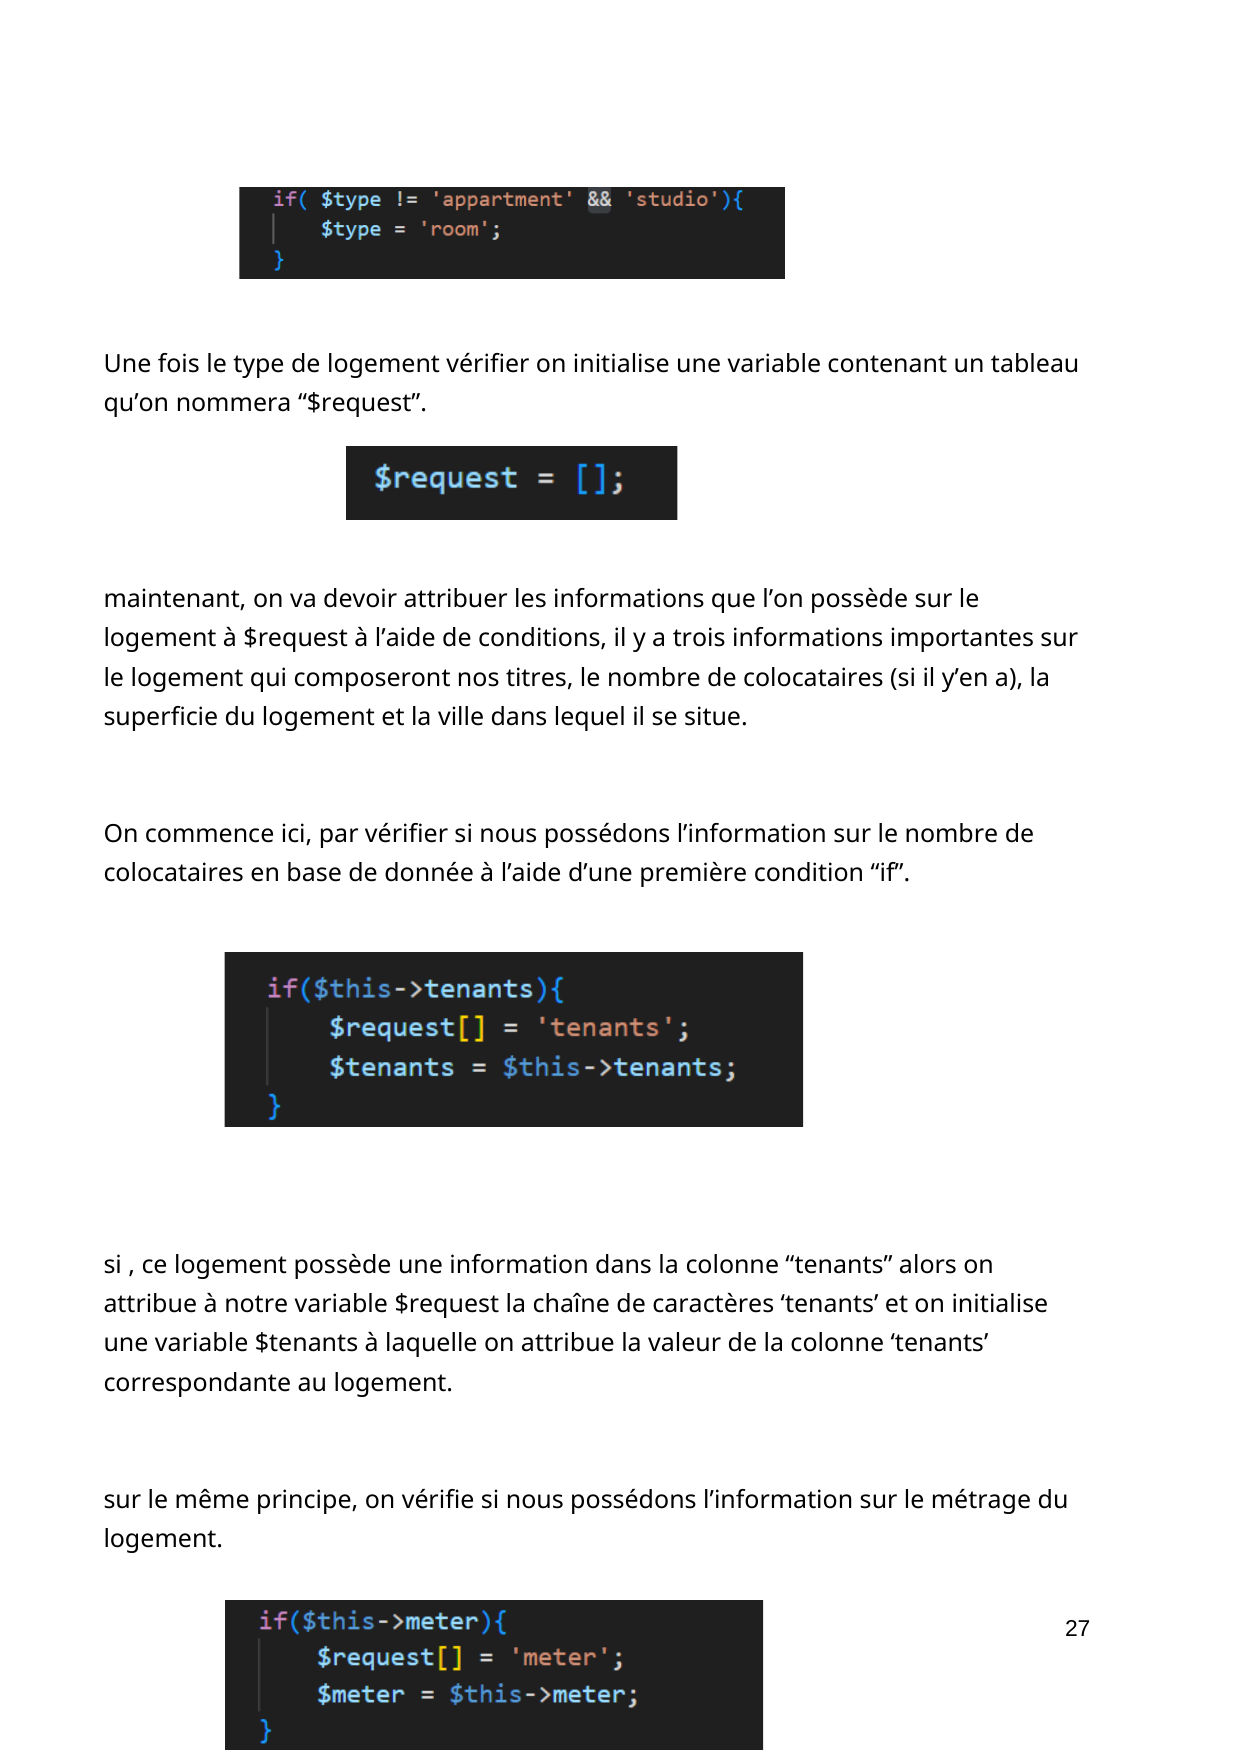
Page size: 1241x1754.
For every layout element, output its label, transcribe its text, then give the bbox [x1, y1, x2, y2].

picture [239, 187, 785, 279]
text sur le même principe, on vérifie si nous possédons l’information sur le métrage du logement. [103, 1482, 1090, 1555]
picture [346, 446, 678, 520]
picture [225, 1600, 764, 1750]
text On commence ici, par vérifier si nous possédons l’information sur le nombre de colocataires en base de donnée à l’aide d’une première condition “if”. [103, 816, 1090, 889]
picture [224, 952, 804, 1127]
text si , ce logement possède une information dans la colonne “tenants” alors on attribue à notre variable $request la chaîne de caractères ‘tenants’ et on initialise une variable $tenants à laquelle on attribue la valeur de la colonne ‘tenants’ correspondante au logement. [103, 1247, 1090, 1398]
text Une fois le type de logement vérifier on initialise une variable contenant un tableau qu’on nommera “$request”. [103, 346, 1090, 419]
text maintenant, on va devoir attribuer les informations que l’on possède sur le logement à $request à l’aide de conditions, il y a trois informations importantes sur le logement qui composeront nos titres, le nombre de colocataires (si il y’en a), la superficie du logement et la ville dans lequel il se situe. [103, 581, 1090, 732]
